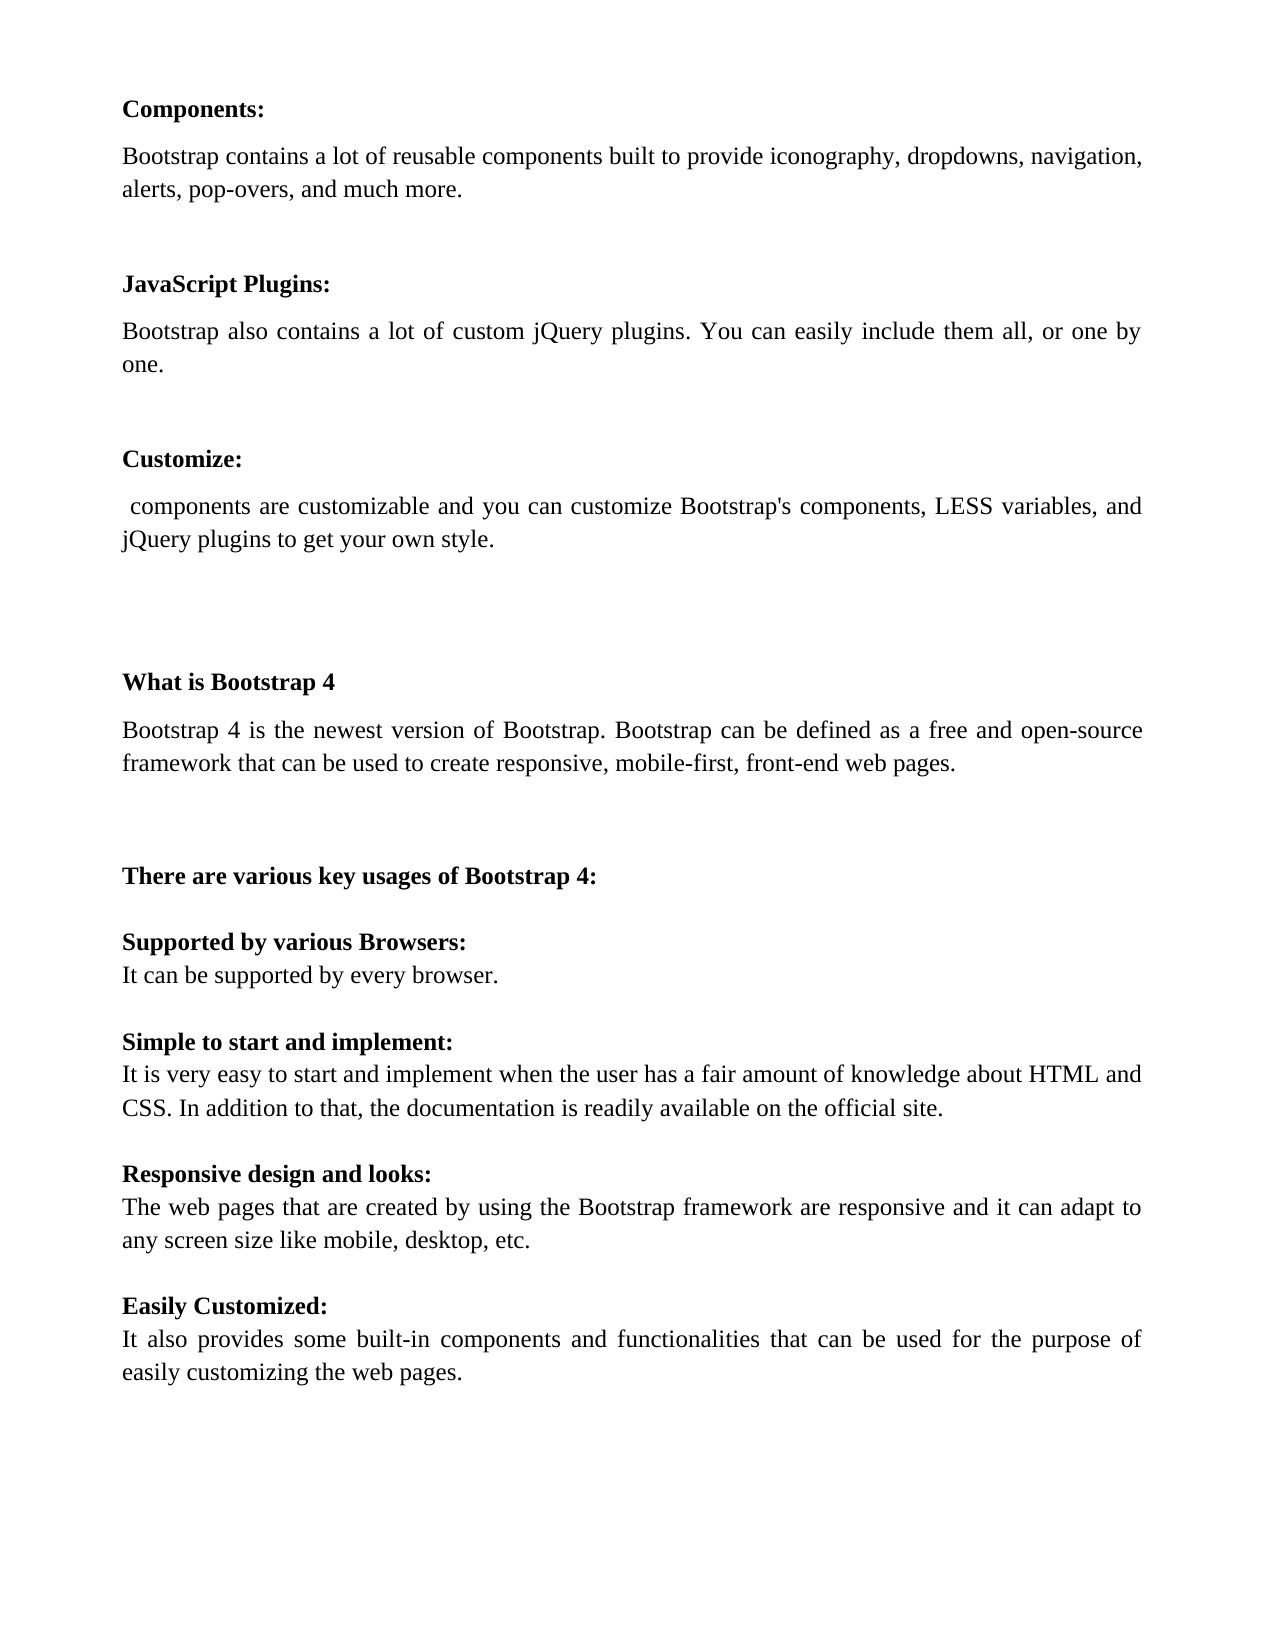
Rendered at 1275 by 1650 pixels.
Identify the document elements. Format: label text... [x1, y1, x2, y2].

text Bootstrap 4 is the newest version of Bootstrap. Bootstrap can be defined as a free and open-source framework that can be used to create responsive, mobile-first, front-end web pages. [122, 715, 1144, 777]
text Simple to start and implement: [122, 1027, 1144, 1055]
text It also provides some built-in components and functionalities that can be used for the purpose of easily customizing the web pages. [122, 1324, 1144, 1386]
text Bootstrap contains a lot of reusable components built to provide iconography, dropdowns, navigation, alerts, pop-overs, and much more. [122, 141, 1144, 203]
text There are various key usages of Bootstrap 4: [122, 861, 1144, 890]
text Customize: [122, 444, 1144, 472]
text What is Bootstrap 4 [122, 667, 1144, 696]
text It can be supported by every browser. [122, 961, 1144, 989]
text It is very easy to start and implement when the user has a fair amount of knowledge about HTML and CSS. In addition to that, the documentation is readily available on the official site. [122, 1059, 1144, 1121]
text Easily Customized: [122, 1291, 1144, 1319]
text Components: [122, 94, 1144, 122]
text JavaScript Plugins: [122, 269, 1144, 297]
text The web pages that are created by using the Bootstrap framework are responsive and it can adapt to any screen size like mobile, desktop, etc. [122, 1192, 1144, 1253]
text Bootstrap also contains a lot of custom jQuery plugins. You can easily include them all, or one by one. [122, 316, 1144, 378]
text components are customizable and you can customize Bootstrap's components, LESS variables, and jQuery plugins to get your own style. [122, 491, 1144, 553]
text Responsive design and looks: [122, 1159, 1144, 1187]
text Supported by various Browsers: [122, 927, 1144, 956]
